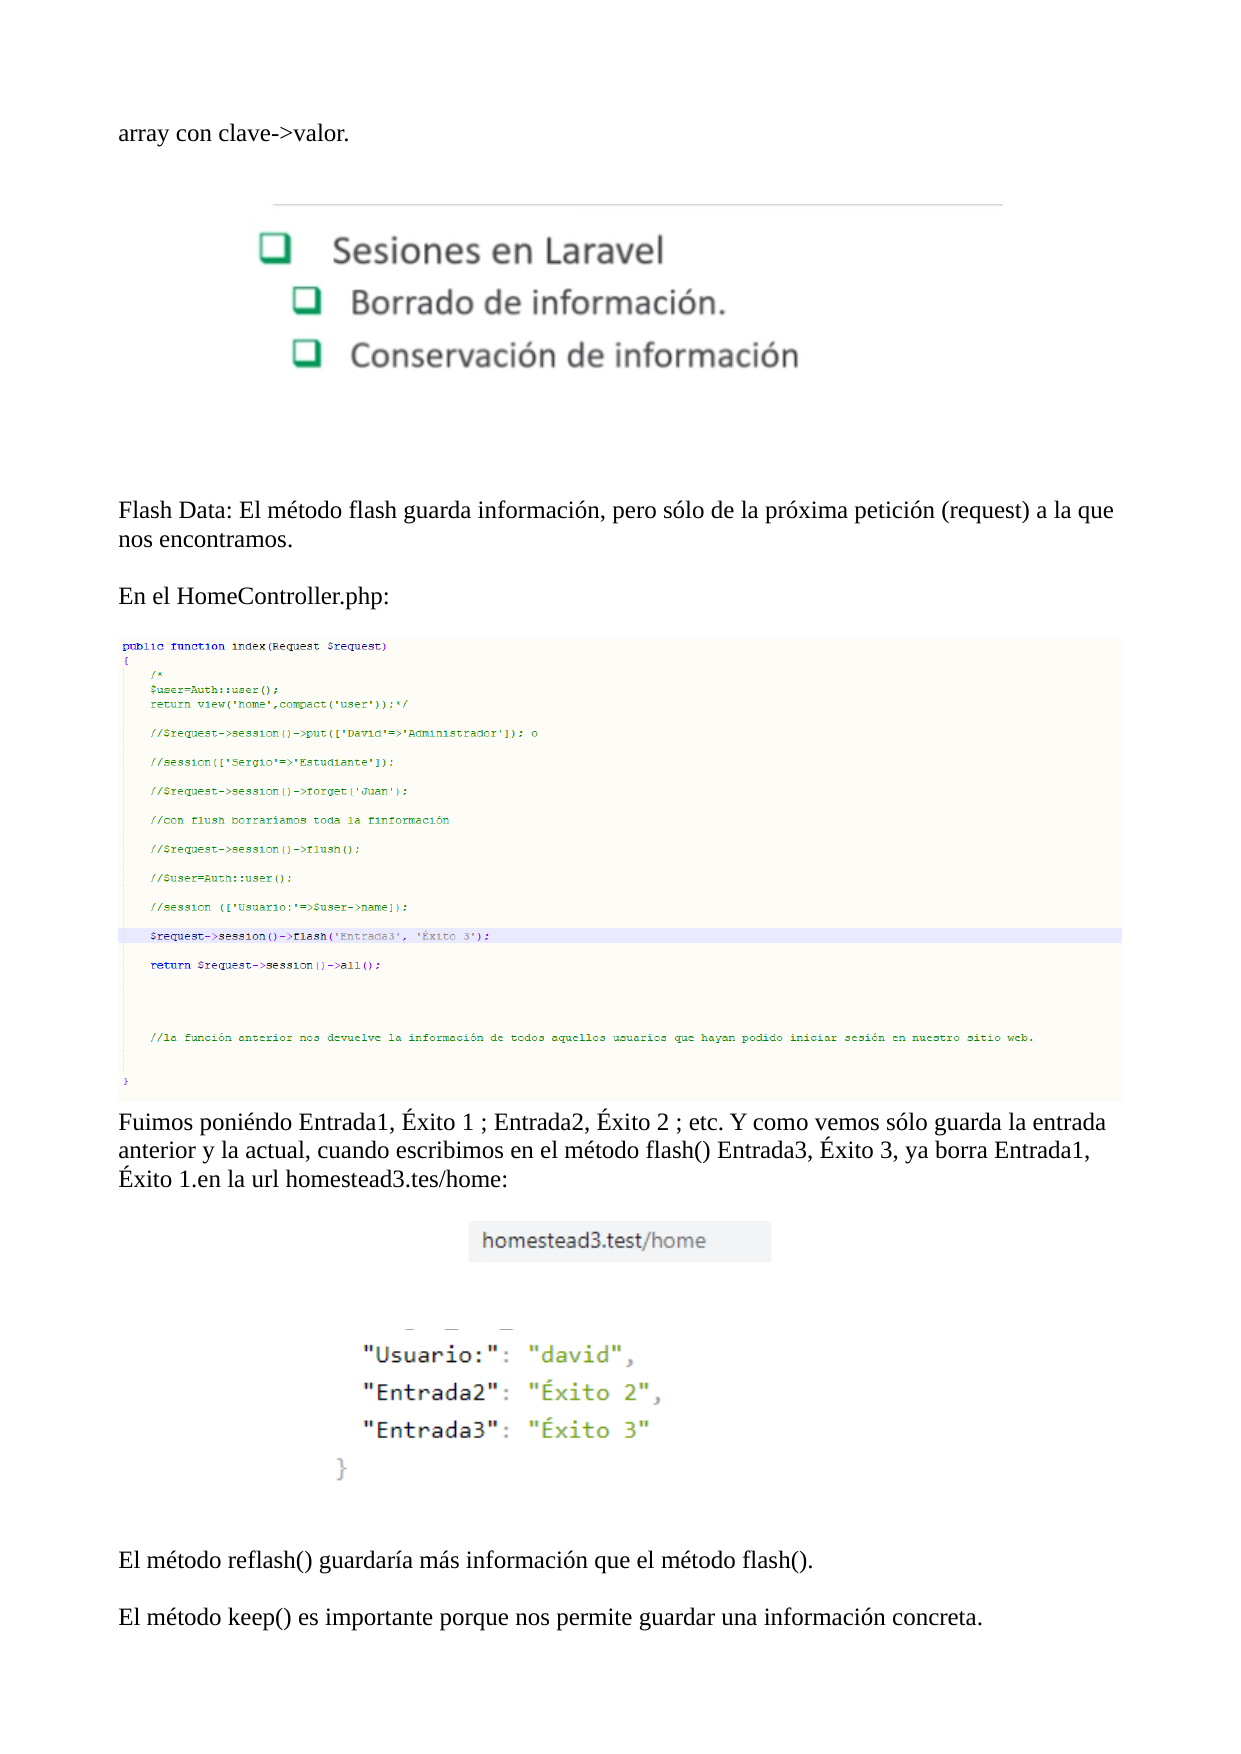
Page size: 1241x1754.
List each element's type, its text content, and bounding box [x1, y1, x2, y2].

picture [237, 204, 1003, 495]
picture [118, 638, 1122, 1107]
text En el HomeController.php: [118, 581, 1122, 610]
text El método keep() es importante porque nos permite guardar una información concreta. [118, 1602, 1122, 1631]
text Fuimos poniéndo Entrada1, Éxito 1 ; Entrada2, Éxito 2 ; etc. Y como vemos sólo guarda la entrada anterior y la actual, cuando escribimos en el método flash() Entrada3, Éxito 3, ya borra Entrada1, Éxito 1.en la url homestead3.tes/home: [118, 1107, 1122, 1193]
text Flash Data: El método flash guarda información, pero sólo de la próxima petición (request) a la que nos encontramos. [118, 204, 1122, 552]
text array con clave->valor. [118, 118, 1122, 147]
picture [468, 1221, 772, 1272]
picture [333, 1329, 907, 1545]
text El método reflash() guardaría más información que el método flash(). [118, 1329, 1122, 1573]
